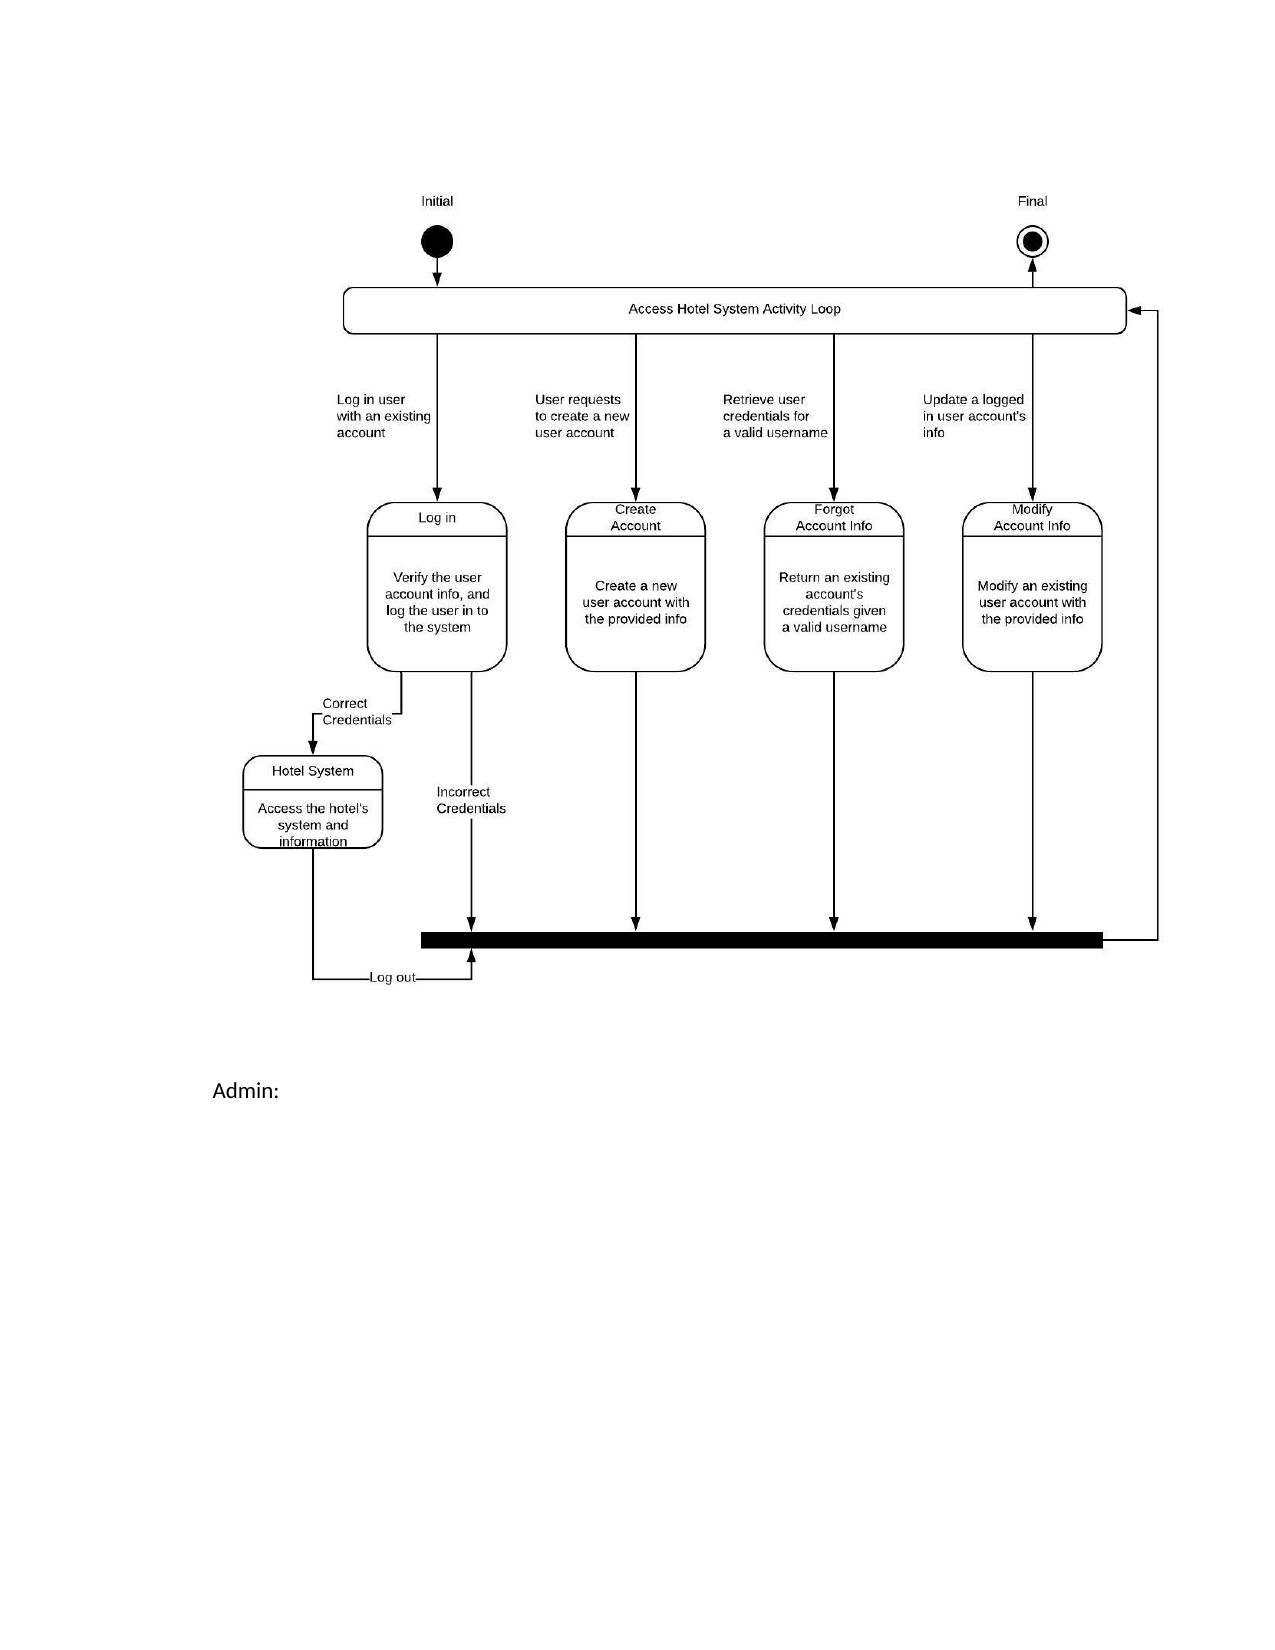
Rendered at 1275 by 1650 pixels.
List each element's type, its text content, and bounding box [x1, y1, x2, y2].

subtitle Admin: [212, 1076, 1125, 1104]
